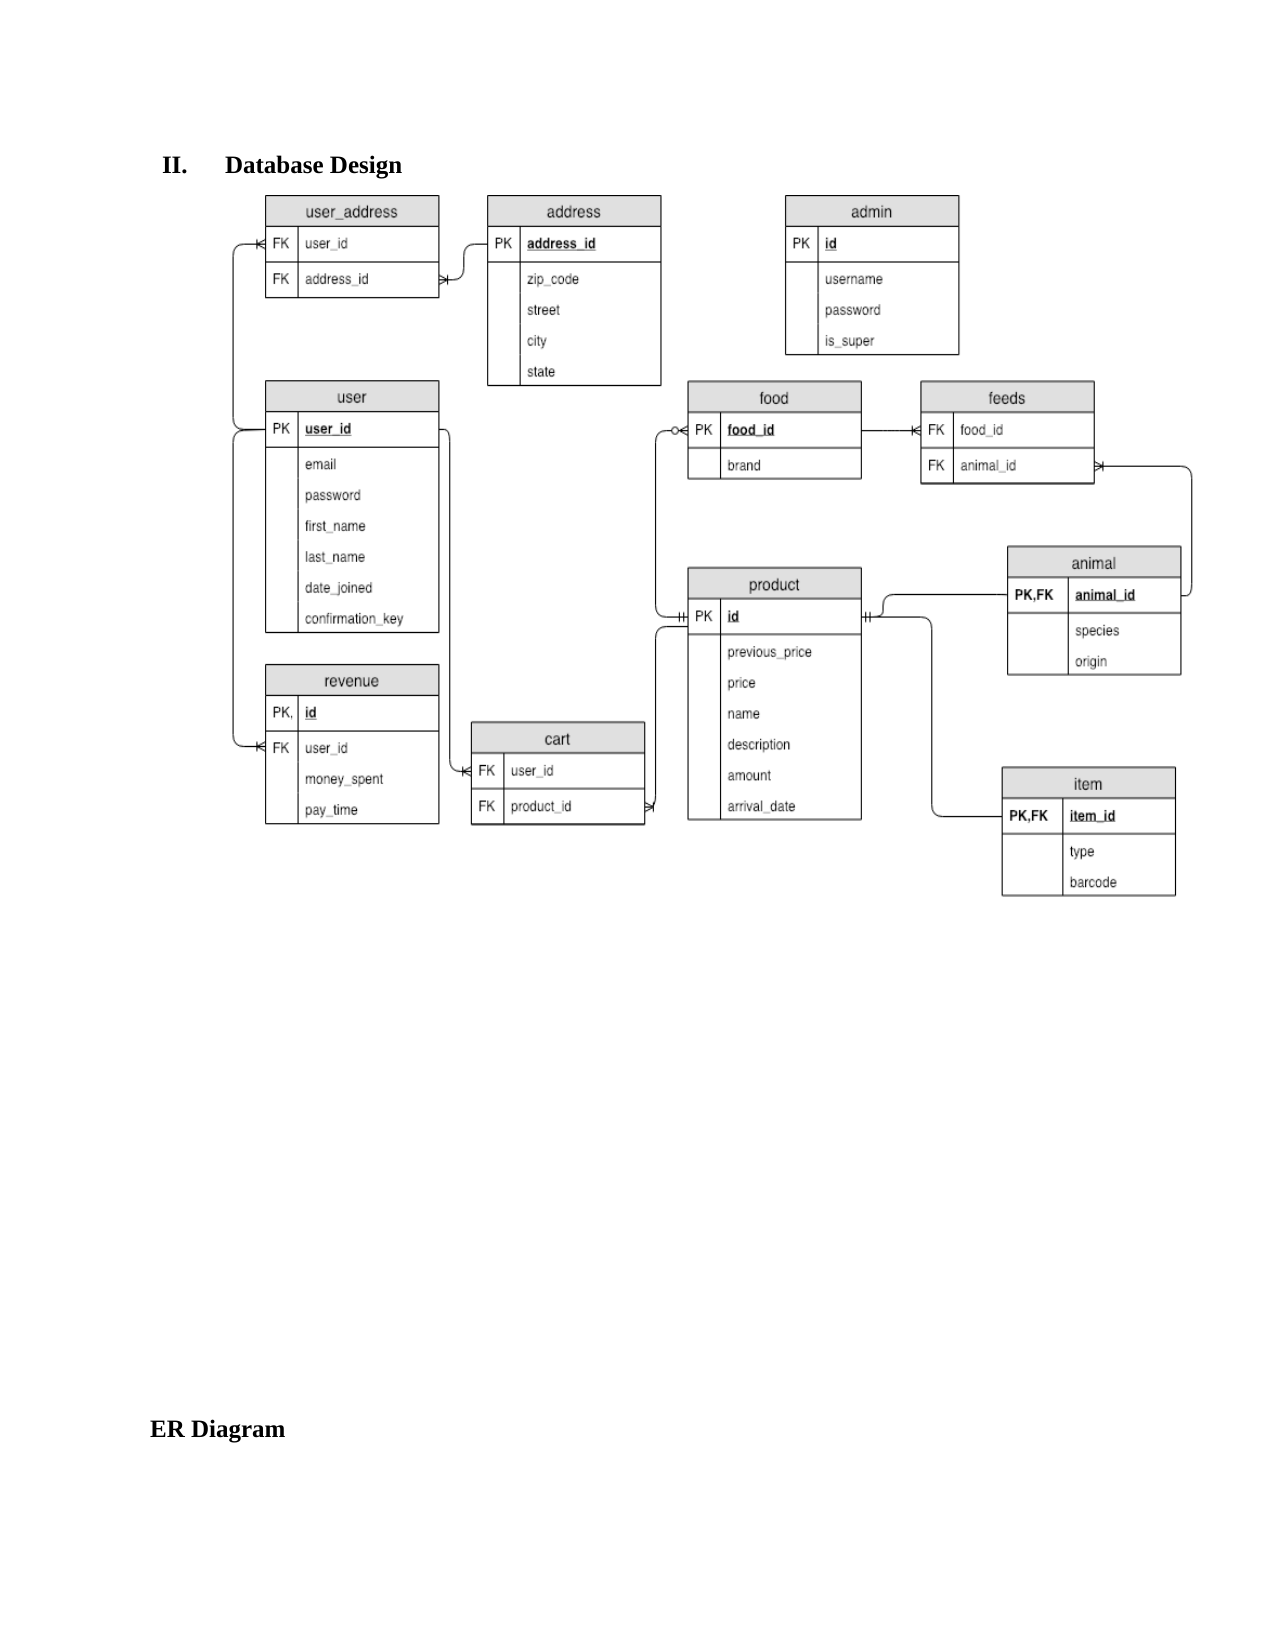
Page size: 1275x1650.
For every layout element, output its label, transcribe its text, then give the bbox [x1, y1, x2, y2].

list Database Design [187, 150, 1125, 179]
text ER Diagram [150, 1414, 1125, 1442]
picture [225, 195, 1200, 898]
